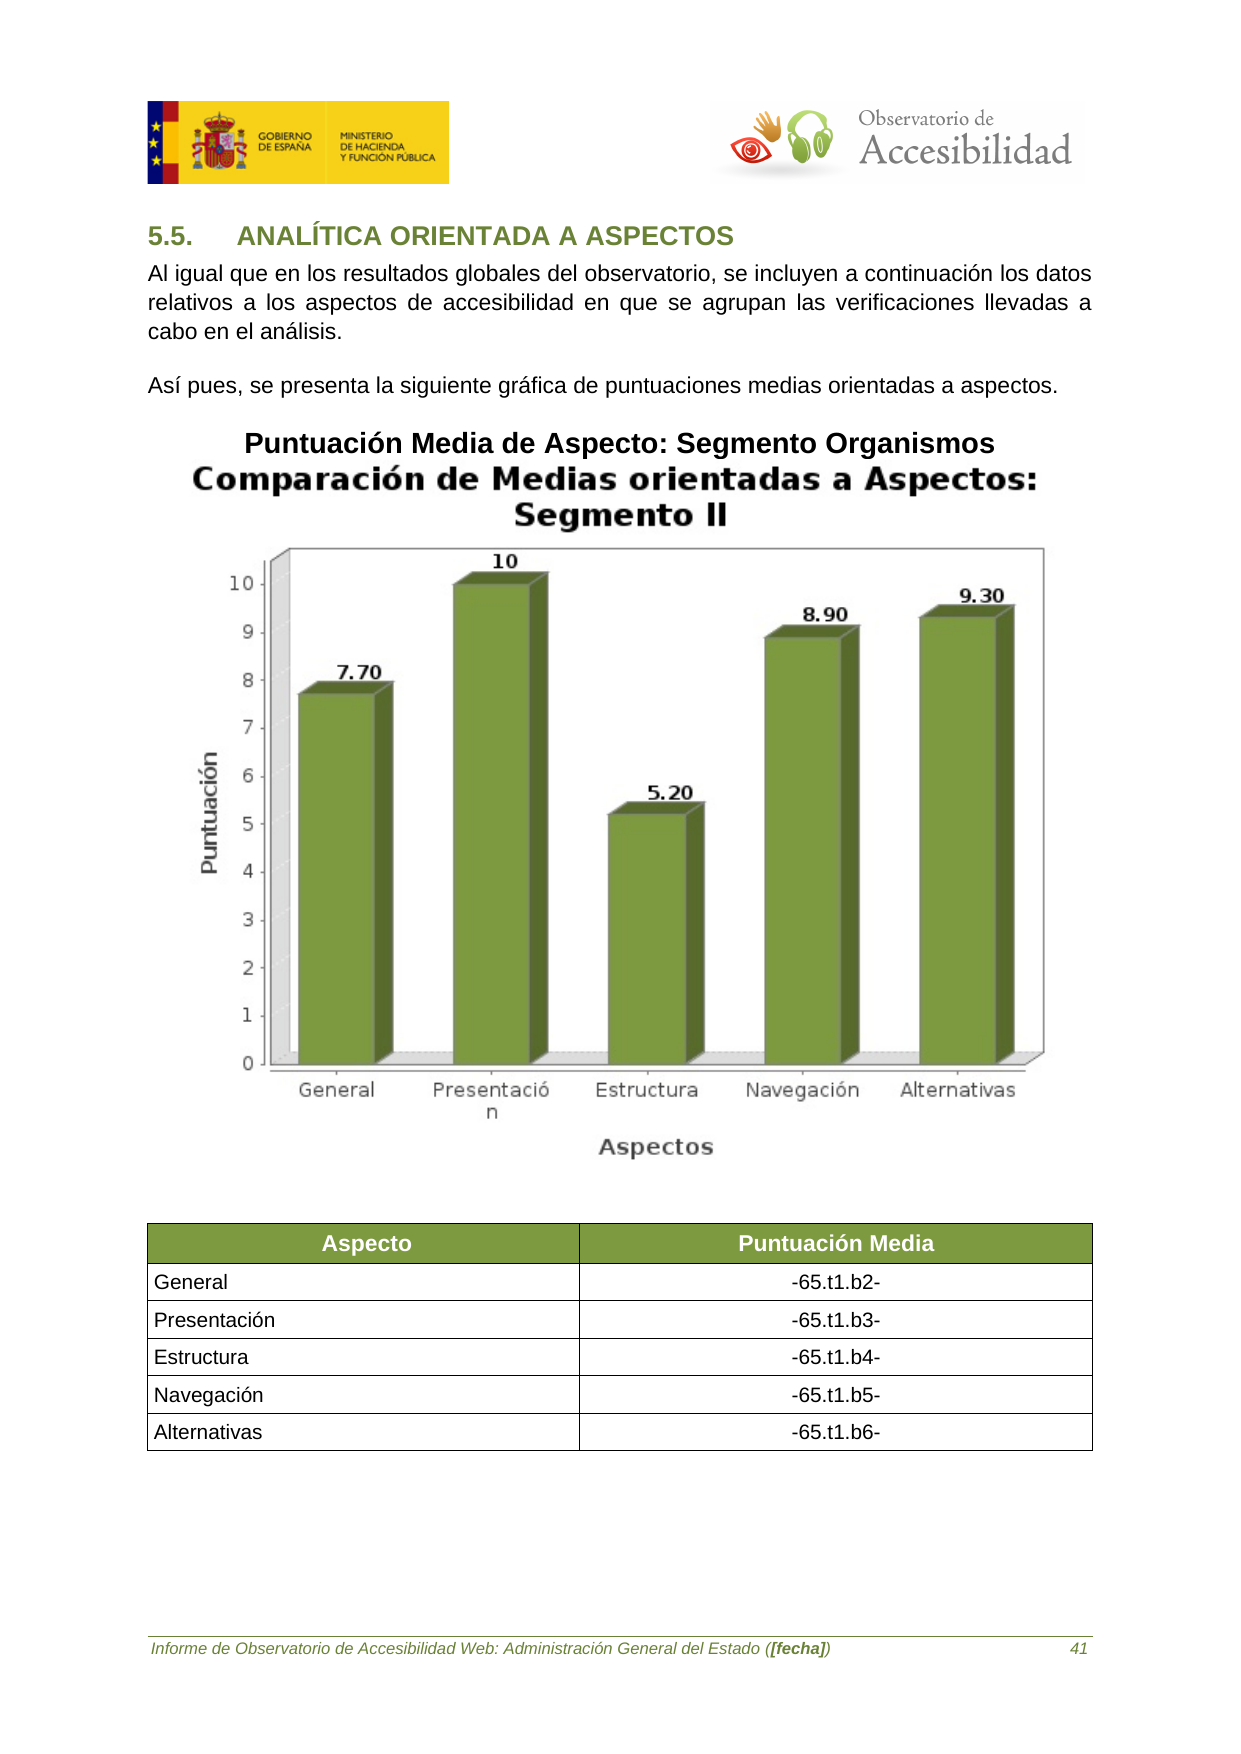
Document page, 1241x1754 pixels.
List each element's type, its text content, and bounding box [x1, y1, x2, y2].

table_cell Estructura [148, 1339, 579, 1375]
table_header Aspecto [148, 1224, 579, 1263]
table_cell Presentación [148, 1301, 579, 1338]
picture [710, 101, 1086, 184]
table_cell -65.t1.b3- [580, 1301, 1092, 1338]
table_cell -65.t1.b6- [580, 1414, 1092, 1450]
picture [178, 459, 1062, 1169]
table_cell General [148, 1264, 579, 1300]
table_cell -65.t1.b4- [580, 1339, 1092, 1375]
text Puntuación Media de Aspecto: Segmento Organismos [148, 426, 1092, 460]
table_cell Navegación [148, 1376, 579, 1413]
table_cell Alternativas [148, 1414, 579, 1450]
text Así pues, se presenta la siguiente gráfica de puntuaciones medias orientadas a aspectos. [148, 372, 1092, 398]
table_cell -65.t1.b5- [580, 1376, 1092, 1413]
picture [147, 101, 450, 184]
table_cell -65.t1.b2- [580, 1264, 1092, 1300]
table_header Puntuación Media [580, 1224, 1092, 1263]
subtitle Analítica orientada a aspectos [148, 220, 1092, 251]
text Al igual que en los resultados globales del observatorio, se incluyen a continuación los datos relativos a los aspectos de accesibilidad en que se agrupan las verificaciones llevadas a cabo en el análisis. [148, 260, 1092, 344]
